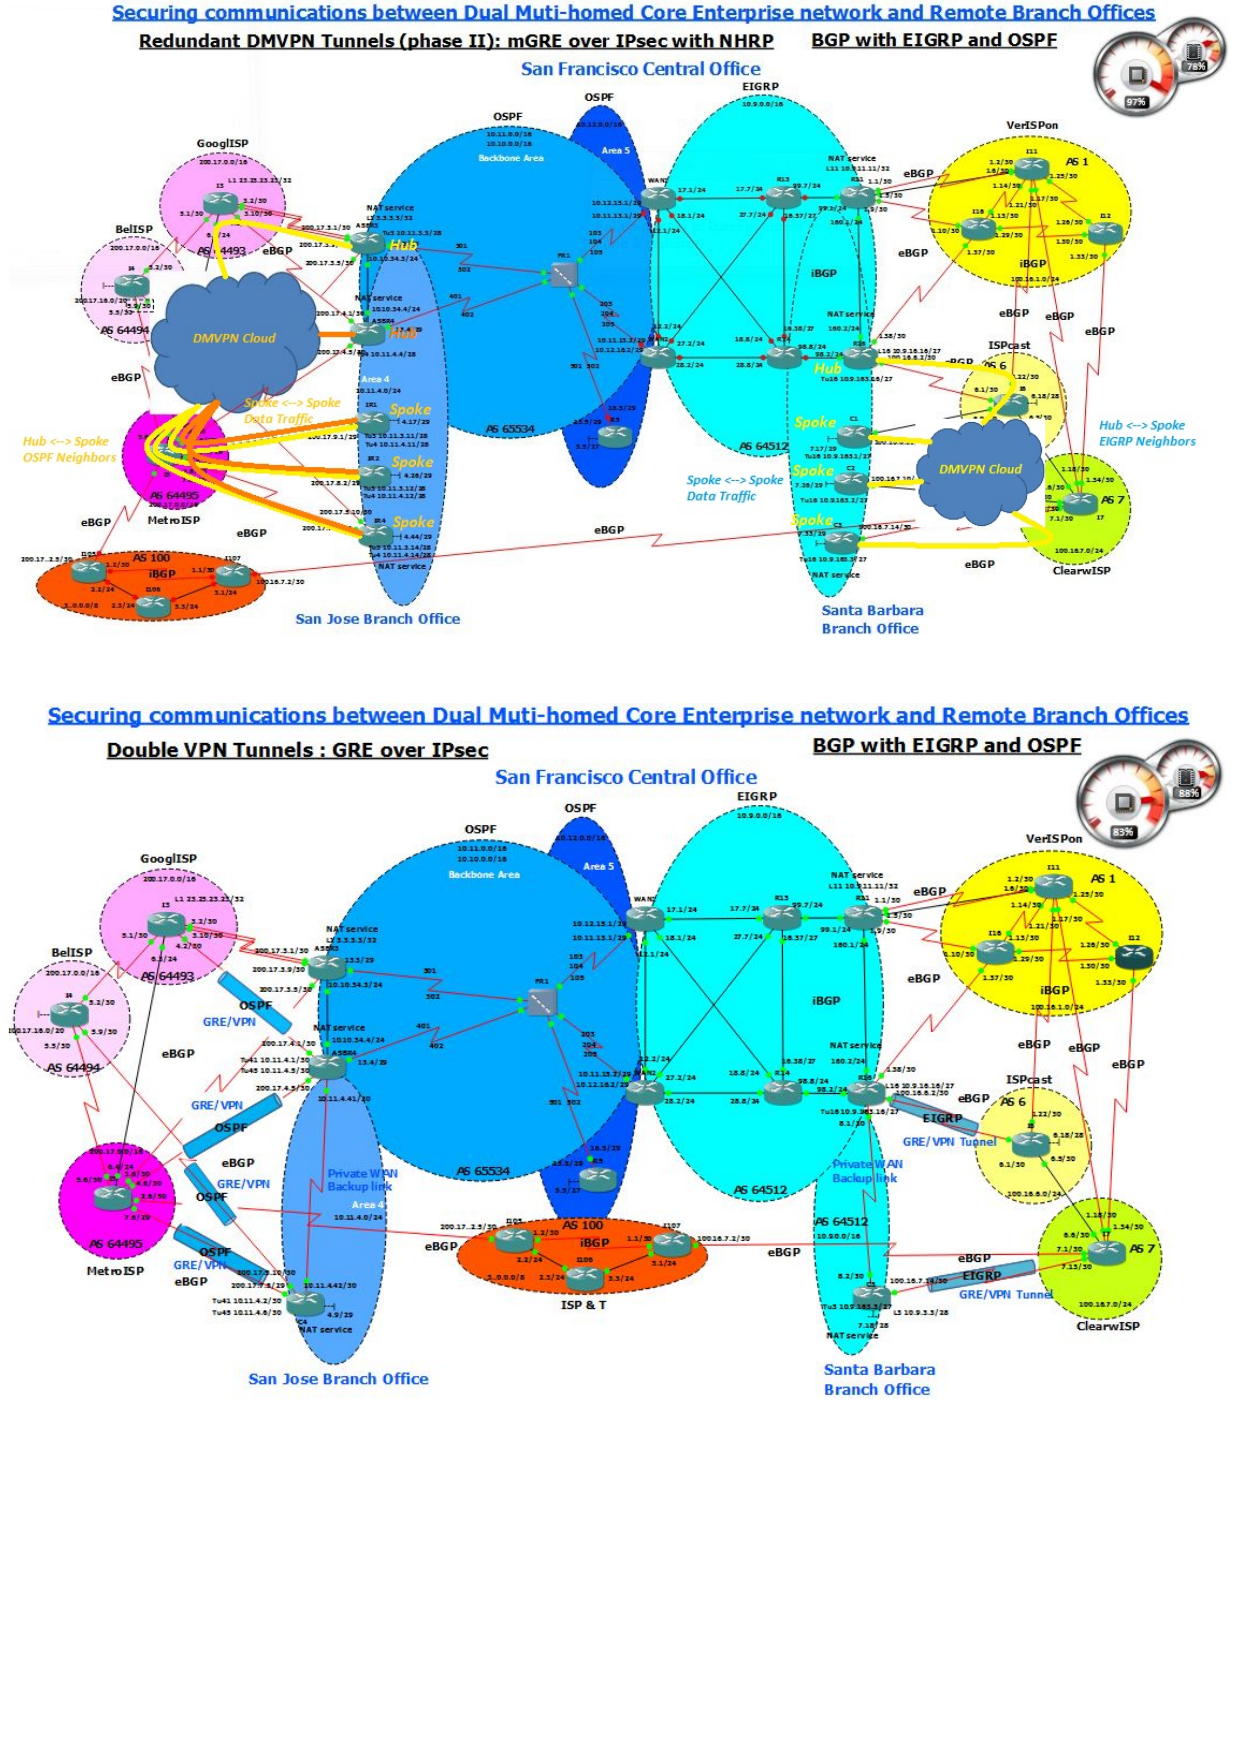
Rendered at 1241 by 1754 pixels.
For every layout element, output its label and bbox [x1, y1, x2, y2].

picture [8, 0, 1230, 641]
picture [8, 703, 1227, 1402]
